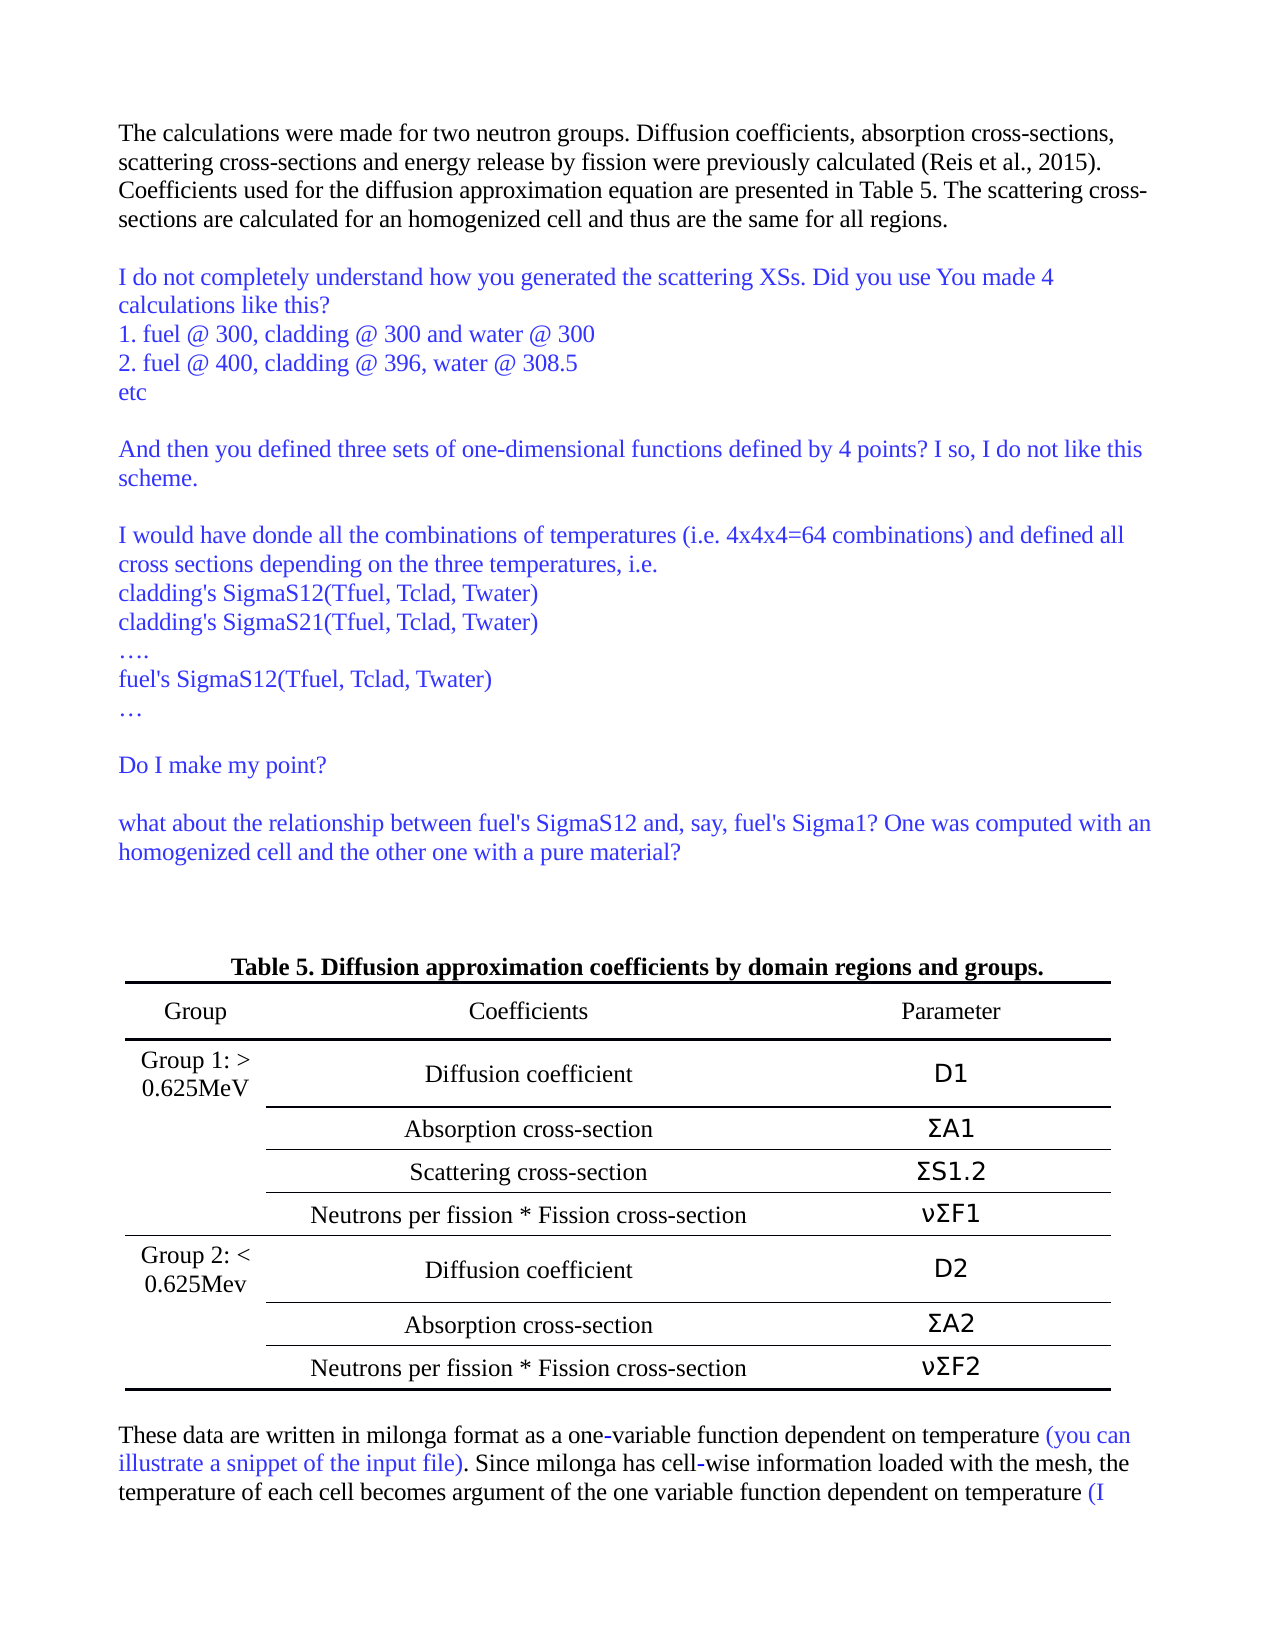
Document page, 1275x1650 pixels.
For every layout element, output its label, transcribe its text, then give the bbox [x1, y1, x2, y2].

table_cell Scattering cross-section [266, 1150, 791, 1192]
table_cell [125, 1302, 266, 1345]
text And then you defined three sets of one-dimensional functions defined by 4 points? I so, I do not like this scheme. [118, 434, 1157, 492]
table_cell [125, 1192, 266, 1235]
table_cell Absorption cross-section [266, 1108, 791, 1149]
text fuel's SigmaS12(Tfuel, Tclad, Twater) [118, 664, 1157, 693]
table_cell Group 1: > 0.625MeV [125, 1041, 266, 1106]
table_header Group [125, 984, 266, 1037]
table_cell Neutrons per fission * Fission cross-section [266, 1346, 791, 1388]
table_cell νΣF2 [791, 1346, 1111, 1388]
text etc [118, 377, 1157, 406]
table_cell Neutrons per fission * Fission cross-section [266, 1193, 791, 1235]
table_cell Absorption cross-section [266, 1303, 791, 1345]
text cladding's SigmaS12(Tfuel, Tclad, Twater) [118, 578, 1157, 607]
table_cell D1 [791, 1041, 1111, 1106]
table_cell [125, 1345, 266, 1388]
table_header Parameter [791, 984, 1111, 1037]
text Do I make my point? [118, 751, 1157, 779]
text what about the relationship between fuel's SigmaS12 and, say, fuel's Sigma1? One was computed with an homogenized cell and the other one with a pure material? [118, 808, 1157, 866]
text These data are written in milonga format as a one-variable function dependent on temperature (you can illustrate a snippet of the input file). Since milonga has cell-wise information loaded with the mesh, the temperature of each cell becomes argument of the one variable function dependent on temperature (I [118, 1420, 1157, 1506]
table_header Coefficients [266, 984, 791, 1037]
text The calculations were made for two neutron groups. Diffusion coefficients, absorption cross-sections, scattering cross-sections and energy release by fission were previously calculated (Reis et al., 2015). Coefficients used for the diffusion approximation equation are presented in Table 5. The scattering cross-sections are calculated for an homogenized cell and thus are the same for all regions. [118, 118, 1157, 233]
table_cell ΣS1.2 [791, 1150, 1111, 1192]
text 1. fuel @ 300, cladding @ 300 and water @ 300 [118, 319, 1157, 348]
table_cell [125, 1106, 266, 1149]
table_cell D2 [791, 1236, 1111, 1302]
table_cell Diffusion coefficient [266, 1041, 791, 1106]
text cladding's SigmaS21(Tfuel, Tclad, Twater) [118, 607, 1157, 636]
table_cell ΣA2 [791, 1303, 1111, 1345]
text I would have donde all the combinations of temperatures (i.e. 4x4x4=64 combinations) and defined all cross sections depending on the three temperatures, i.e. [118, 521, 1157, 578]
table_cell νΣF1 [791, 1193, 1111, 1235]
text I do not completely understand how you generated the scattering XSs. Did you use You made 4 calculations like this? [118, 262, 1157, 319]
text …. [118, 636, 1157, 664]
table_cell [125, 1149, 266, 1192]
text 2. fuel @ 400, cladding @ 396, water @ 308.5 [118, 348, 1157, 377]
text … [118, 693, 1157, 722]
table_cell Group 2: < 0.625Mev [125, 1236, 266, 1302]
text Table 5. Diffusion approximation coefficients by domain regions and groups. [118, 952, 1157, 981]
table_cell Diffusion coefficient [266, 1236, 791, 1302]
table_cell ΣA1 [791, 1108, 1111, 1149]
